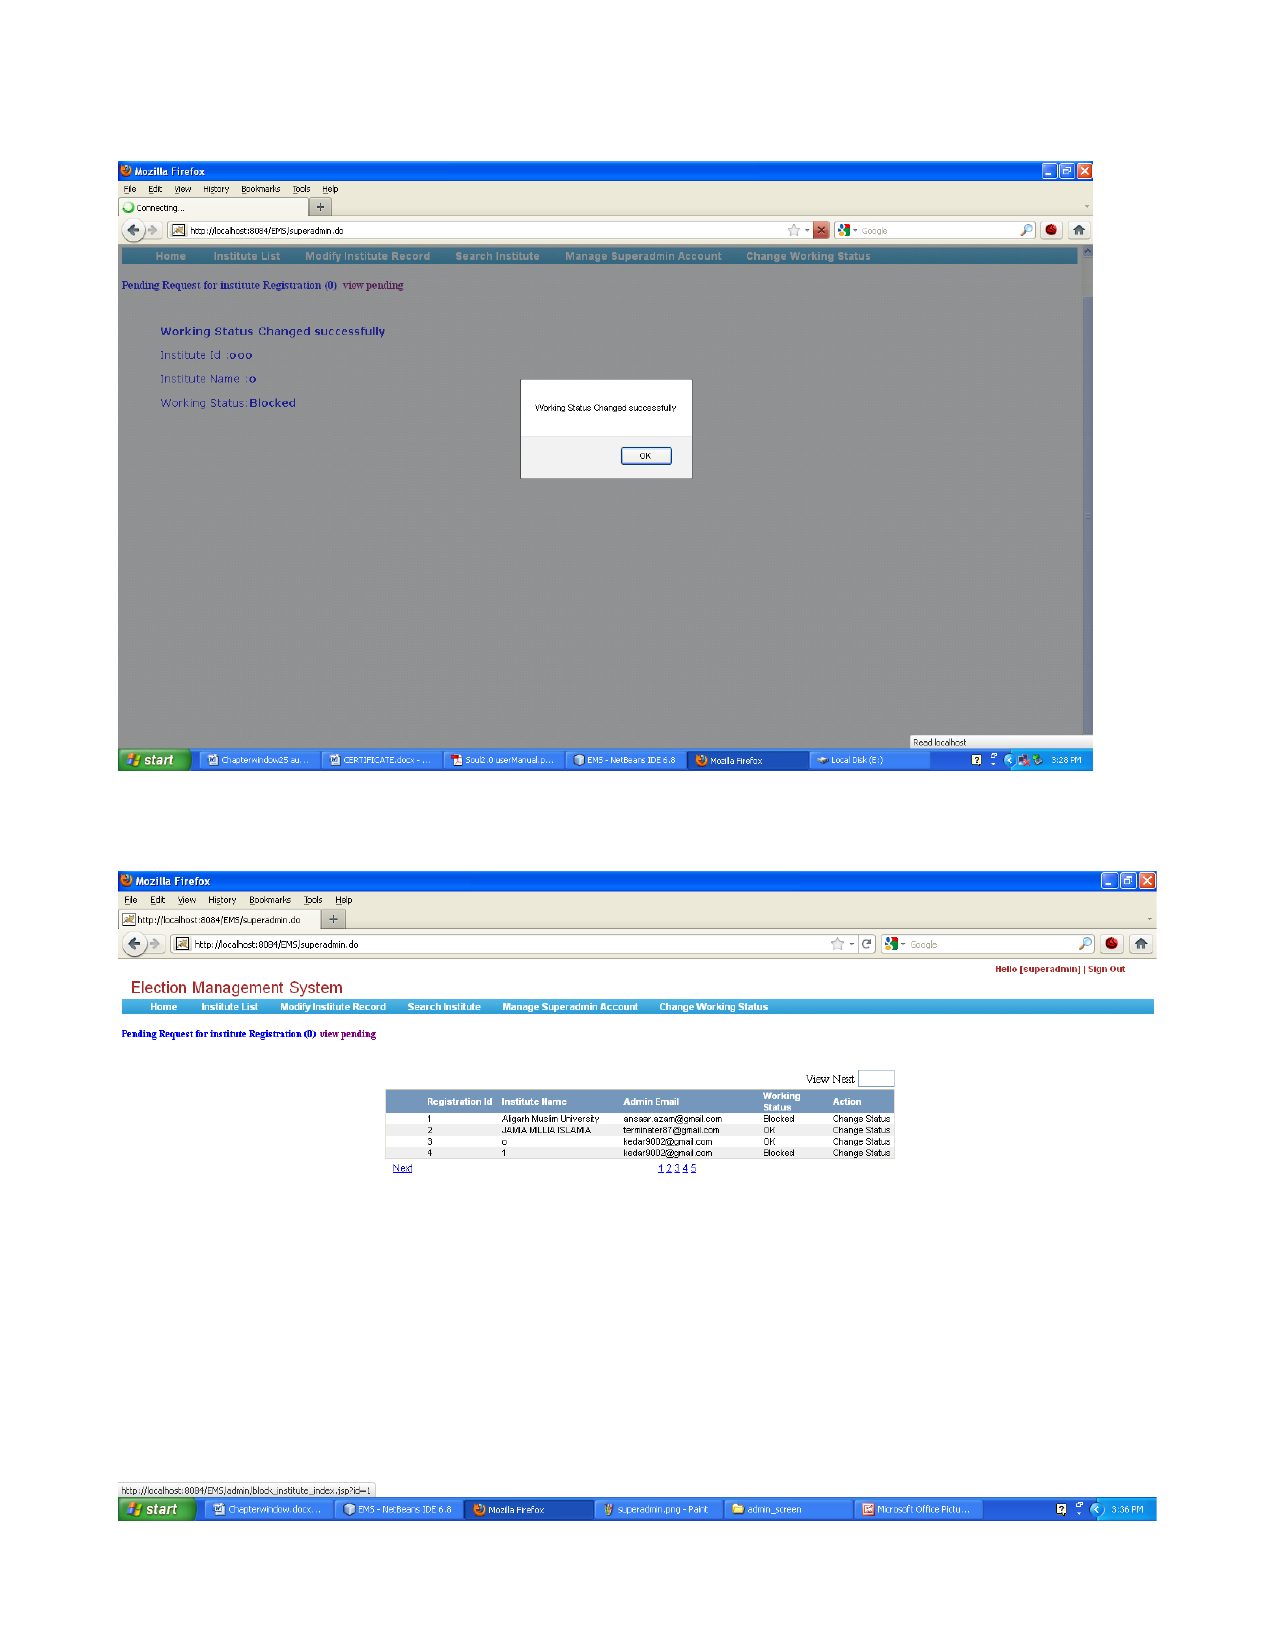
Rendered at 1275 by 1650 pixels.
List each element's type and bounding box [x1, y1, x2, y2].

picture [118, 161, 1093, 771]
picture [118, 871, 1157, 1521]
